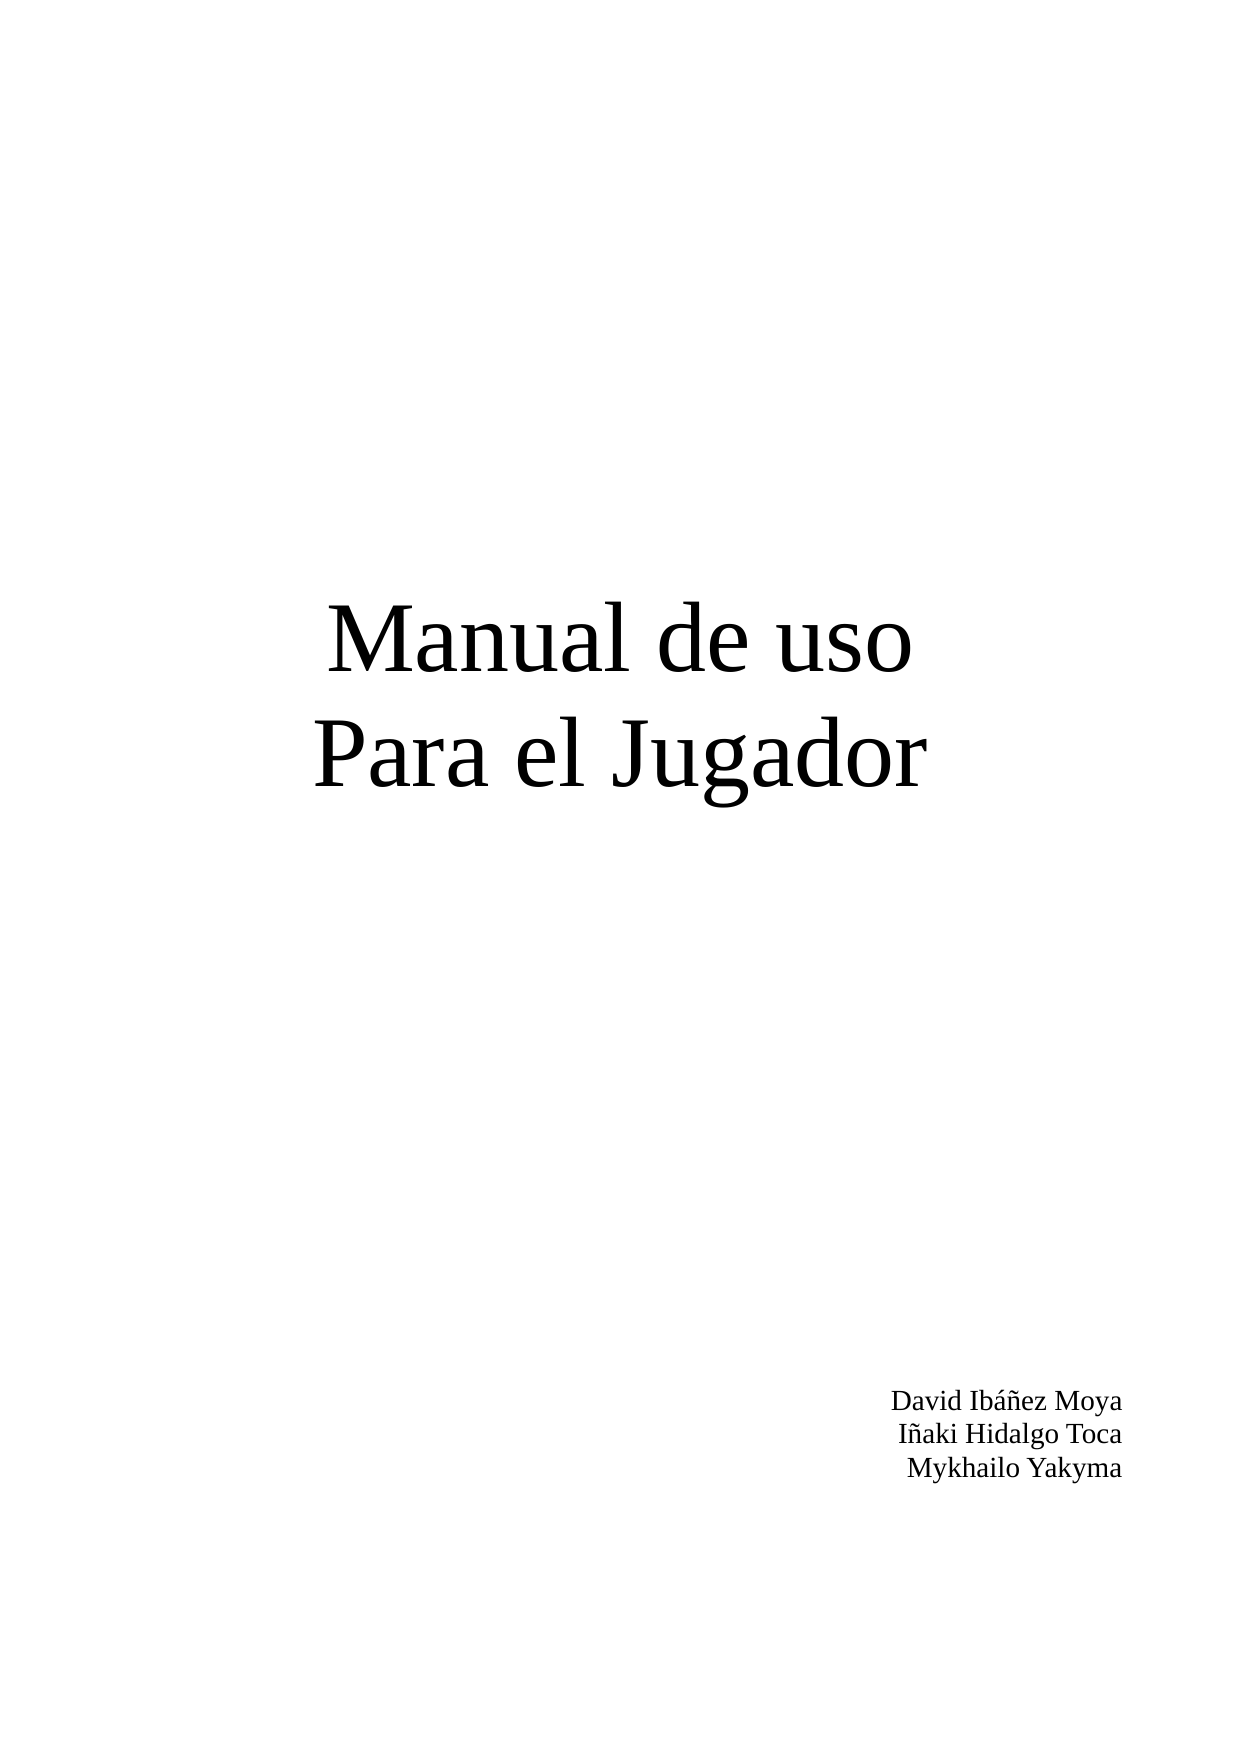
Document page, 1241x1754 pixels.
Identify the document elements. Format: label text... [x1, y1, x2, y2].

text Para el Jugador [118, 693, 1122, 808]
text Iñaki Hidalgo Toca [118, 1417, 1122, 1450]
text Manual de uso [118, 578, 1122, 693]
text David Ibáñez Moya [118, 1383, 1122, 1417]
text Mykhailo Yakyma [118, 1450, 1122, 1484]
